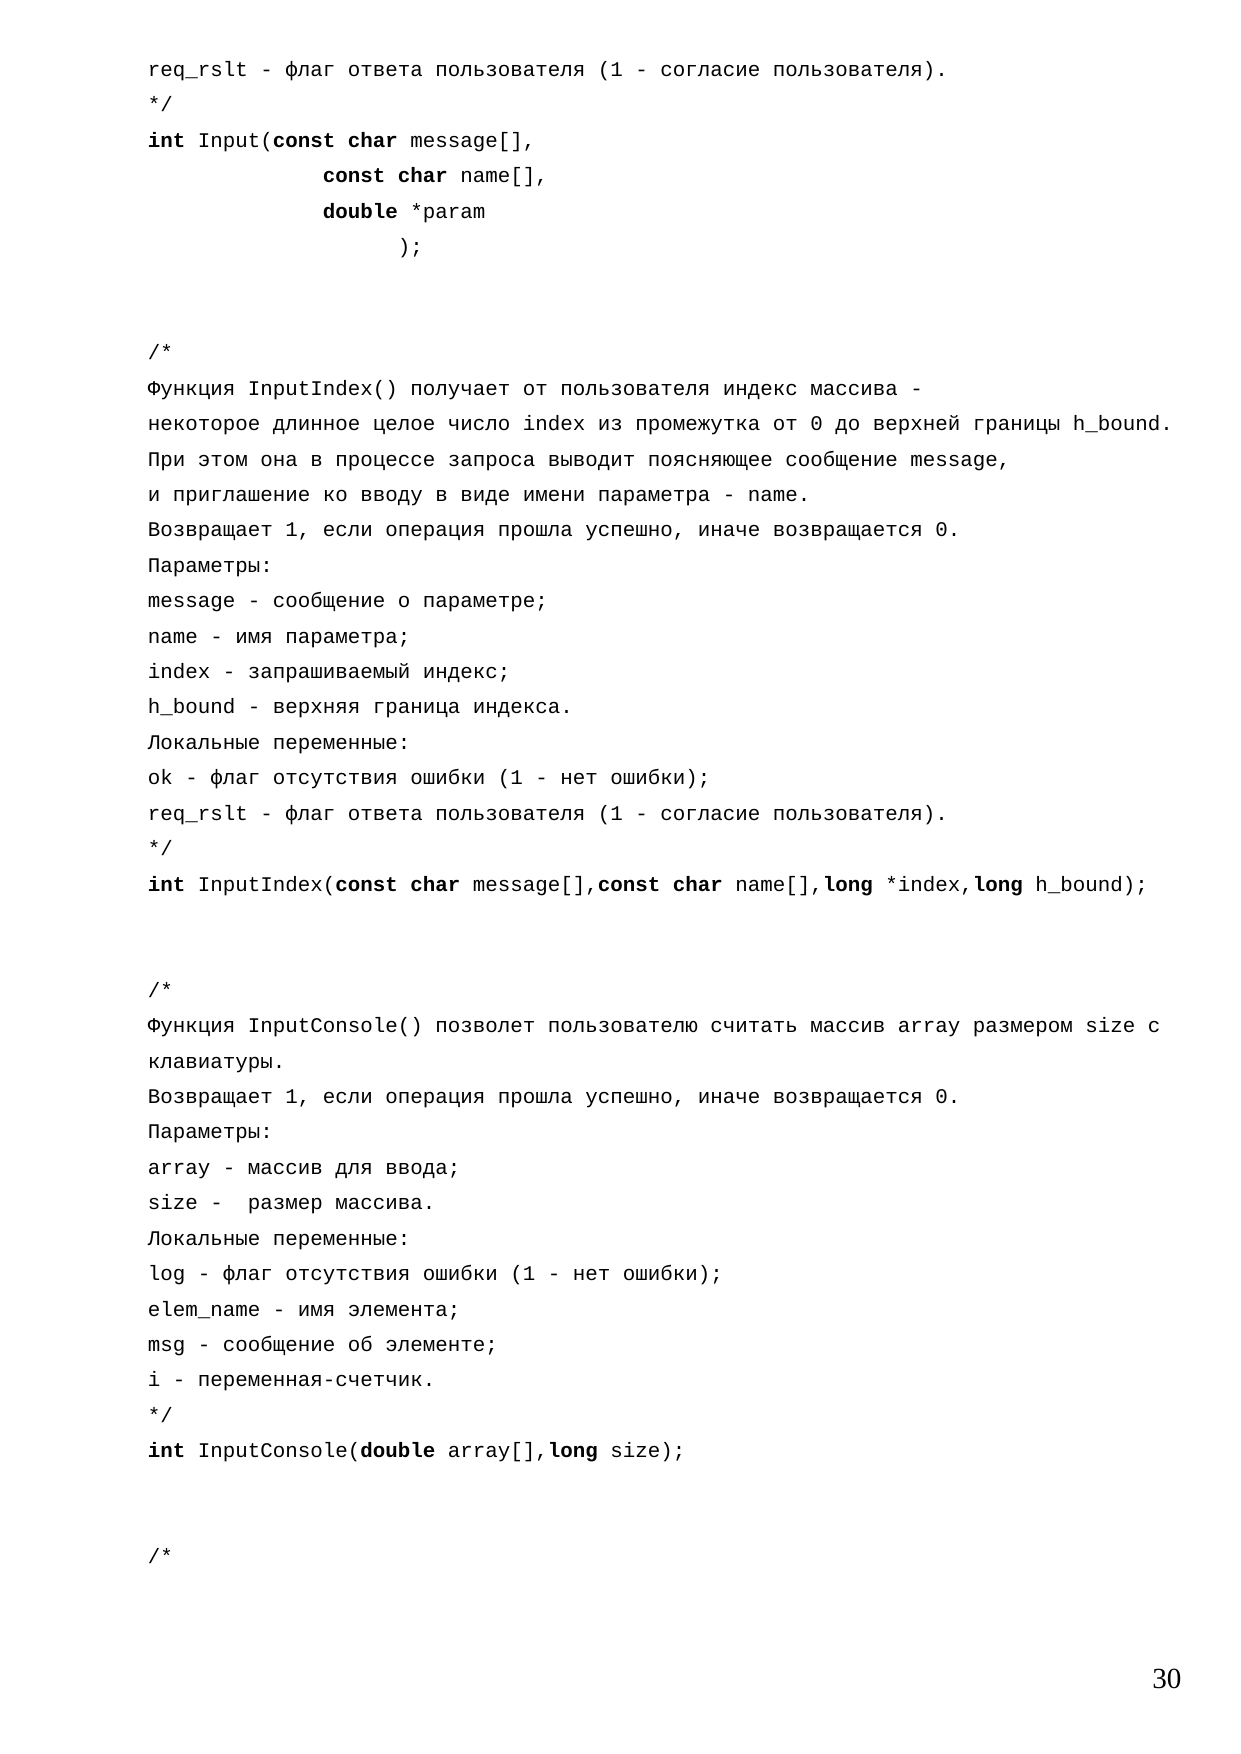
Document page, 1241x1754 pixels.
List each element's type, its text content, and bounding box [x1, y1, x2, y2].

text */ [148, 1405, 1181, 1428]
text const char name[], [148, 165, 1181, 189]
text Возвращает 1, если операция прошла успешно, иначе возвращается 0. [148, 519, 1181, 543]
text name - имя параметра; [148, 626, 1181, 649]
text */ [148, 94, 1181, 118]
text i - переменная-счетчик. [148, 1369, 1181, 1393]
text req_rslt - флаг ответа пользователя (1 - согласие пользователя). [148, 59, 1181, 83]
text int Input(const char message[], [148, 130, 1181, 153]
text Функция InputIndex() получает от пользователя индекс массива - [148, 378, 1181, 401]
text array - массив для ввода; [148, 1157, 1181, 1181]
text некоторое длинное целое число index из промежутка от 0 до верхней границы h_bound. [148, 413, 1181, 437]
text log - флаг отсутствия ошибки (1 - нет ошибки); [148, 1263, 1181, 1287]
text ok - флаг отсутствия ошибки (1 - нет ошибки); [148, 767, 1181, 791]
text message - сообщение о параметре; [148, 590, 1181, 614]
text ); [148, 236, 1181, 260]
text /* [148, 342, 1181, 366]
text /* [148, 1547, 1181, 1570]
text Параметры: [148, 1122, 1181, 1145]
text h_bound - верхняя граница индекса. [148, 697, 1181, 720]
text msg - сообщение об элементе; [148, 1334, 1181, 1358]
text Функция InputConsole() позволет пользователю считать массив array размером size с клавиатуры. [148, 1015, 1181, 1074]
text double *param [148, 201, 1181, 224]
text req_rslt - флаг ответа пользователя (1 - согласие пользователя). [148, 803, 1181, 826]
text int InputConsole(double array[],long size); [148, 1440, 1181, 1464]
text elem_name - имя элемента; [148, 1299, 1181, 1322]
text Локальные переменные: [148, 1228, 1181, 1251]
text /* [148, 980, 1181, 1003]
text */ [148, 838, 1181, 862]
text Локальные переменные: [148, 732, 1181, 756]
text При этом она в процессе запроса выводит поясняющее сообщение message, [148, 449, 1181, 472]
text size - размер массива. [148, 1192, 1181, 1216]
text index - запрашиваемый индекс; [148, 661, 1181, 685]
text int InputIndex(const char message[],const char name[],long *index,long h_bound); [148, 874, 1181, 897]
text Параметры: [148, 555, 1181, 578]
text и приглашение ко вводу в виде имени параметра - name. [148, 484, 1181, 508]
text Возвращает 1, если операция прошла успешно, иначе возвращается 0. [148, 1086, 1181, 1110]
